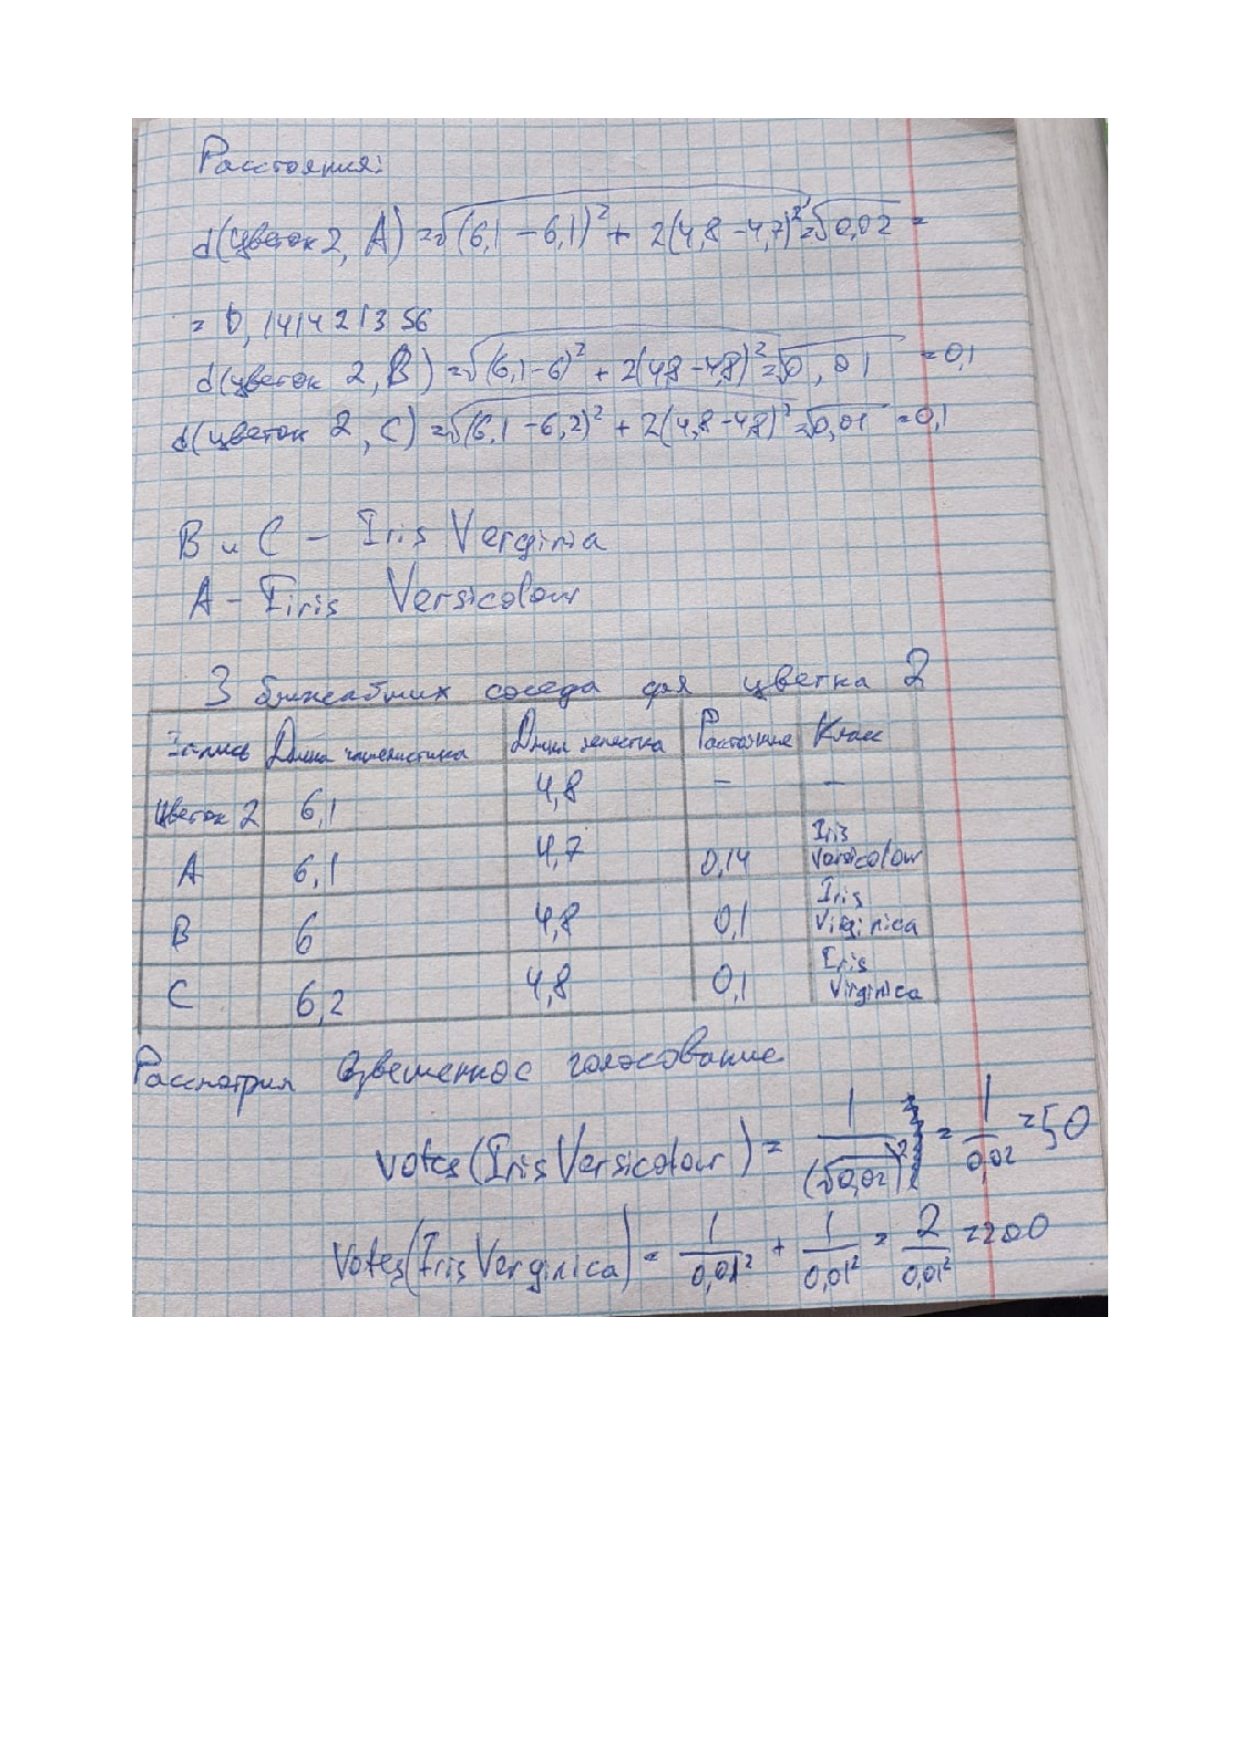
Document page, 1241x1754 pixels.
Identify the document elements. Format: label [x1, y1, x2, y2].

picture [132, 118, 1109, 1317]
